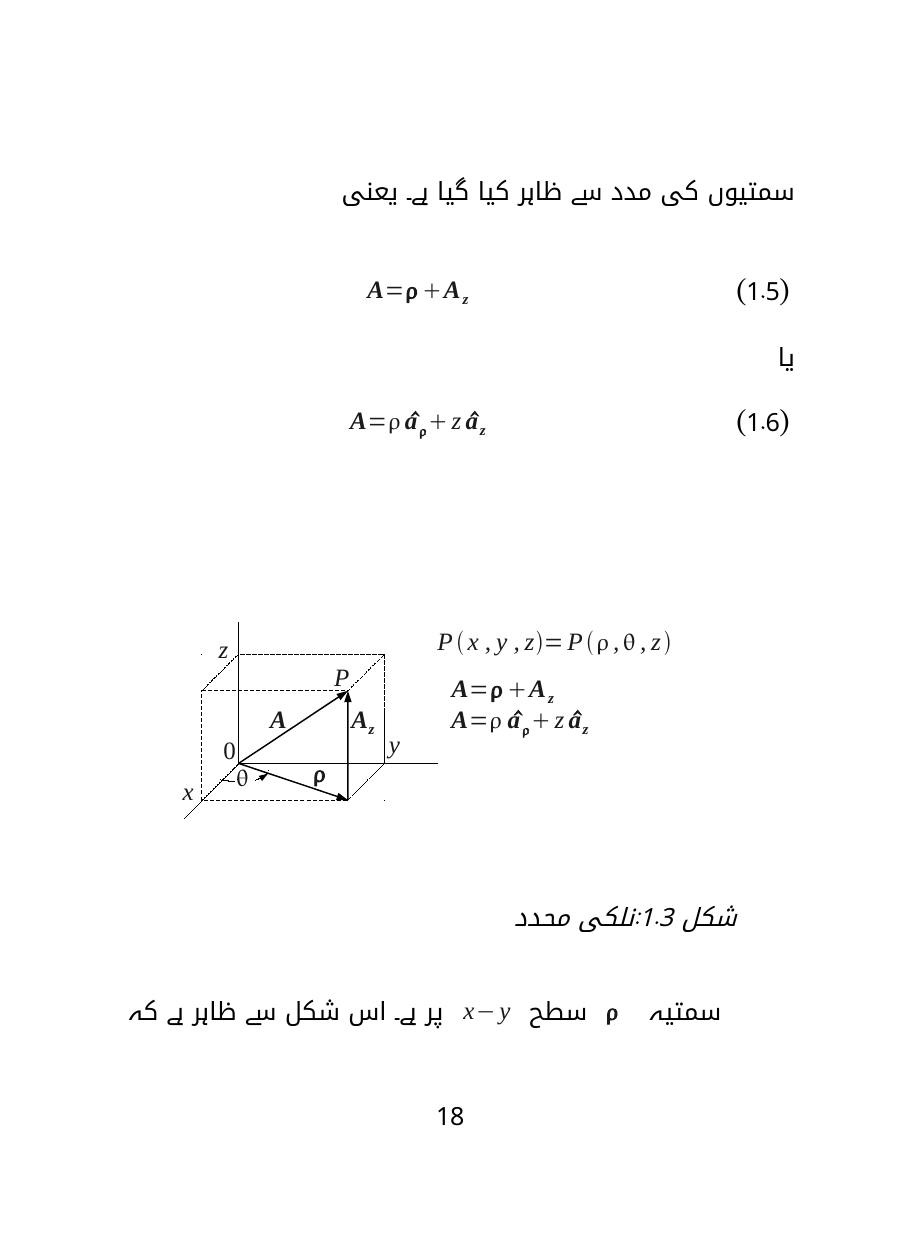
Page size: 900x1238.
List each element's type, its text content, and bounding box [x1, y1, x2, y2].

table_header [105, 262, 718, 334]
text یا [105, 334, 795, 381]
table_header (1.5) [718, 262, 795, 334]
text شکل 1.3:نلکی محدد [162, 558, 736, 941]
text سمتیہ سطحپر ہے۔ اس شکل سے ظاہر ہے کہ [105, 988, 795, 1035]
table_header (1.6) [718, 394, 795, 465]
table_header [105, 394, 718, 465]
text شکل 1.3 میں ایک سمتیہ مرکز سے نکتہ تک بنایا گیا ہے۔ اس سمتیہ کو شکل میں دو سمتیوں کی مدد سے ظاہر کیا گیا ہے۔ یعنی [105, 168, 795, 216]
